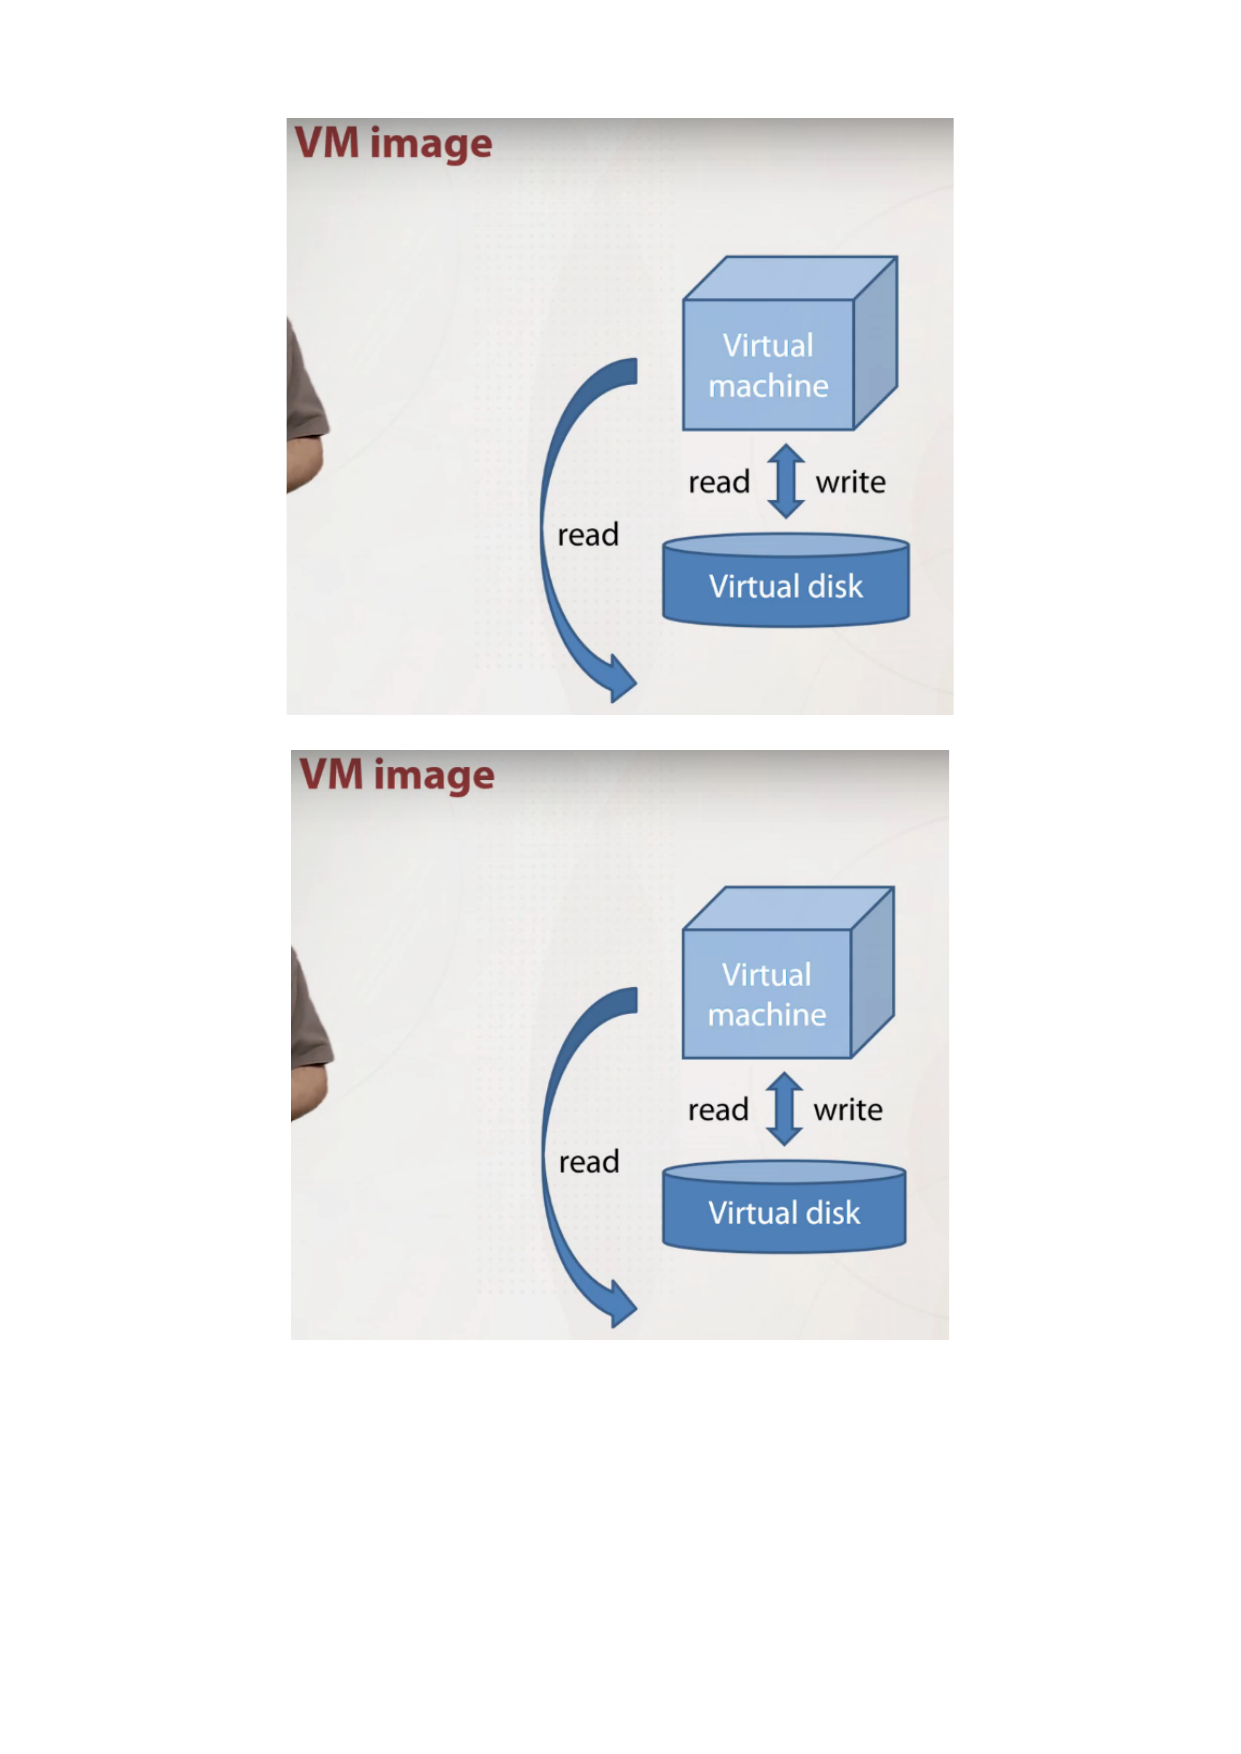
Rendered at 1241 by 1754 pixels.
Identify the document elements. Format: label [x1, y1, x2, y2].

picture [286, 118, 954, 715]
picture [291, 750, 950, 1340]
